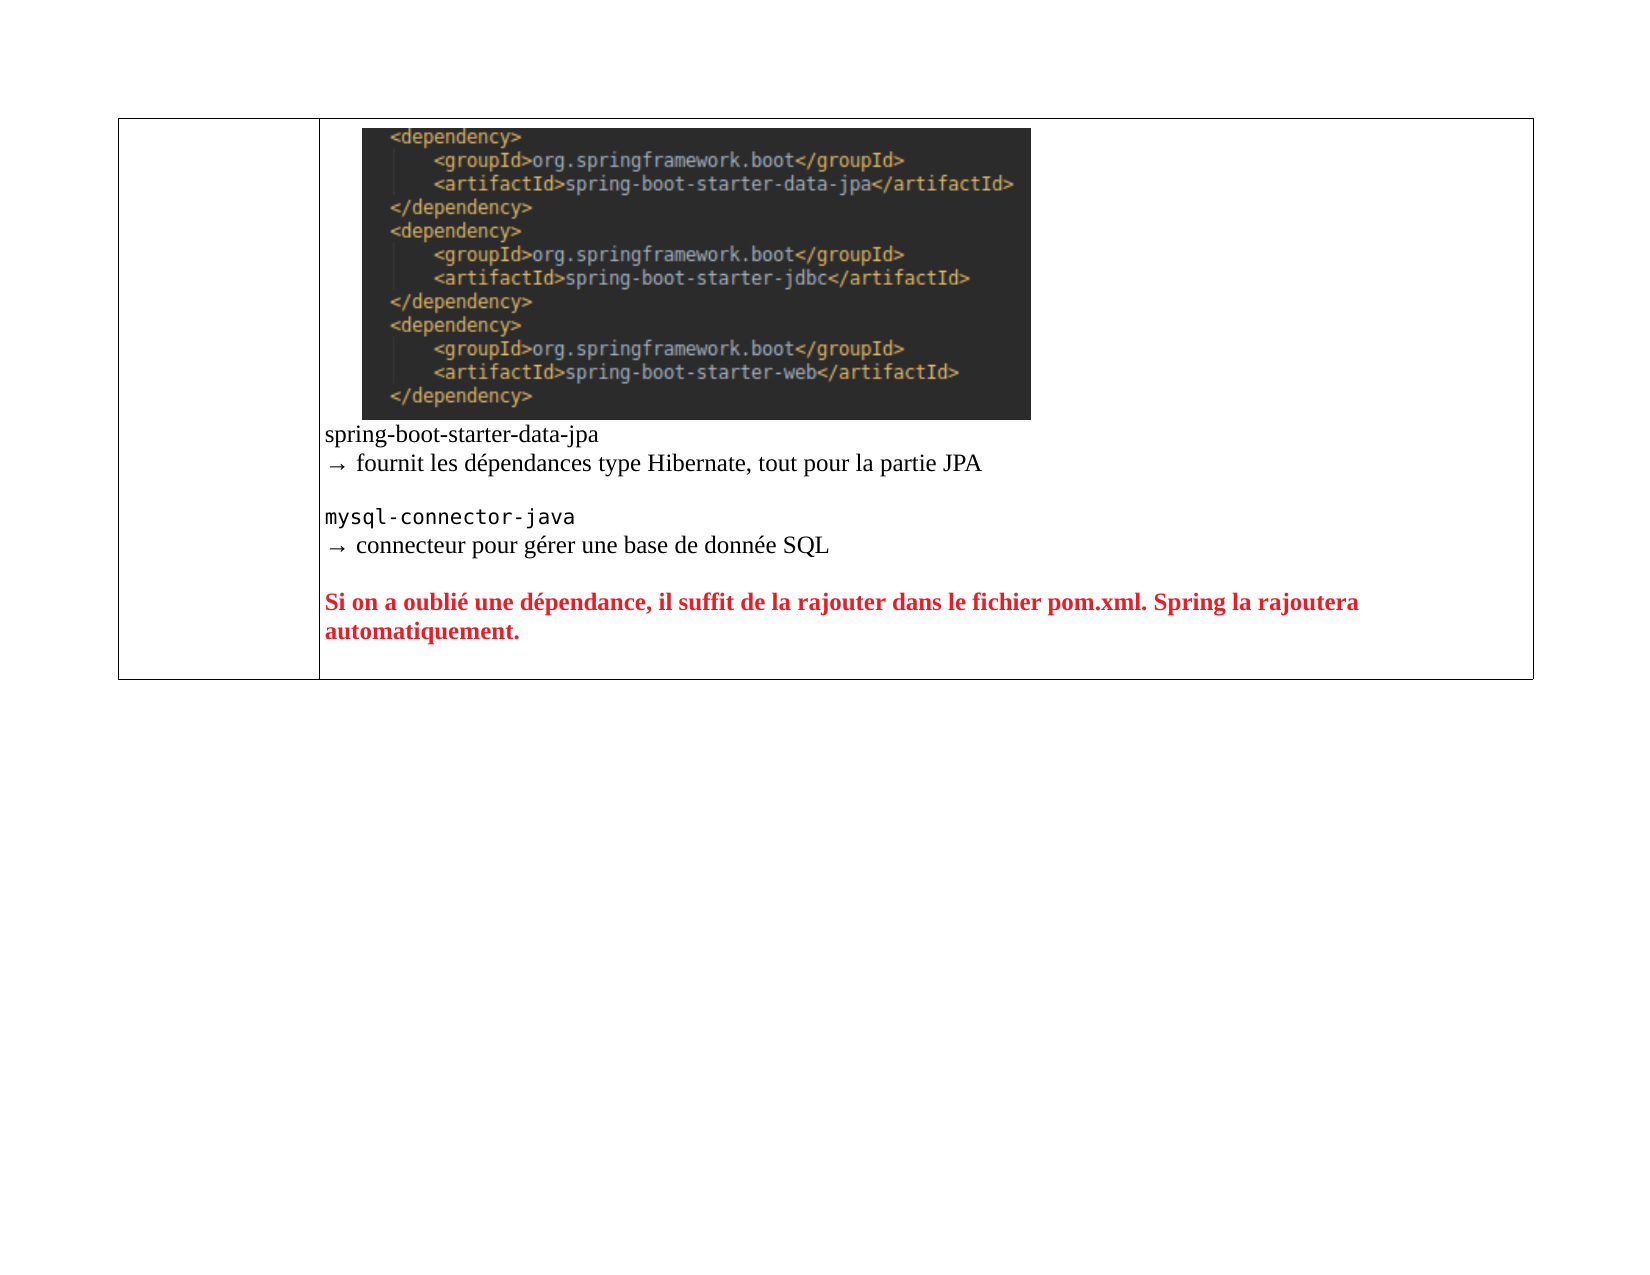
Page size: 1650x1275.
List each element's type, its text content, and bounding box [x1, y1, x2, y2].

table_cell spring-boot-starter-data-jpa → fournit les dépendances type Hibernate, tout pour la partie JPA mysql-connector-java → connecteur pour gérer une base de donnée SQL Si on a oublié une dépendance, il suffit de la rajouter dans le fichier pom.xml. Spring la rajoutera automatiquement. [320, 119, 1533, 679]
picture [362, 128, 1031, 420]
table_cell [119, 119, 319, 679]
